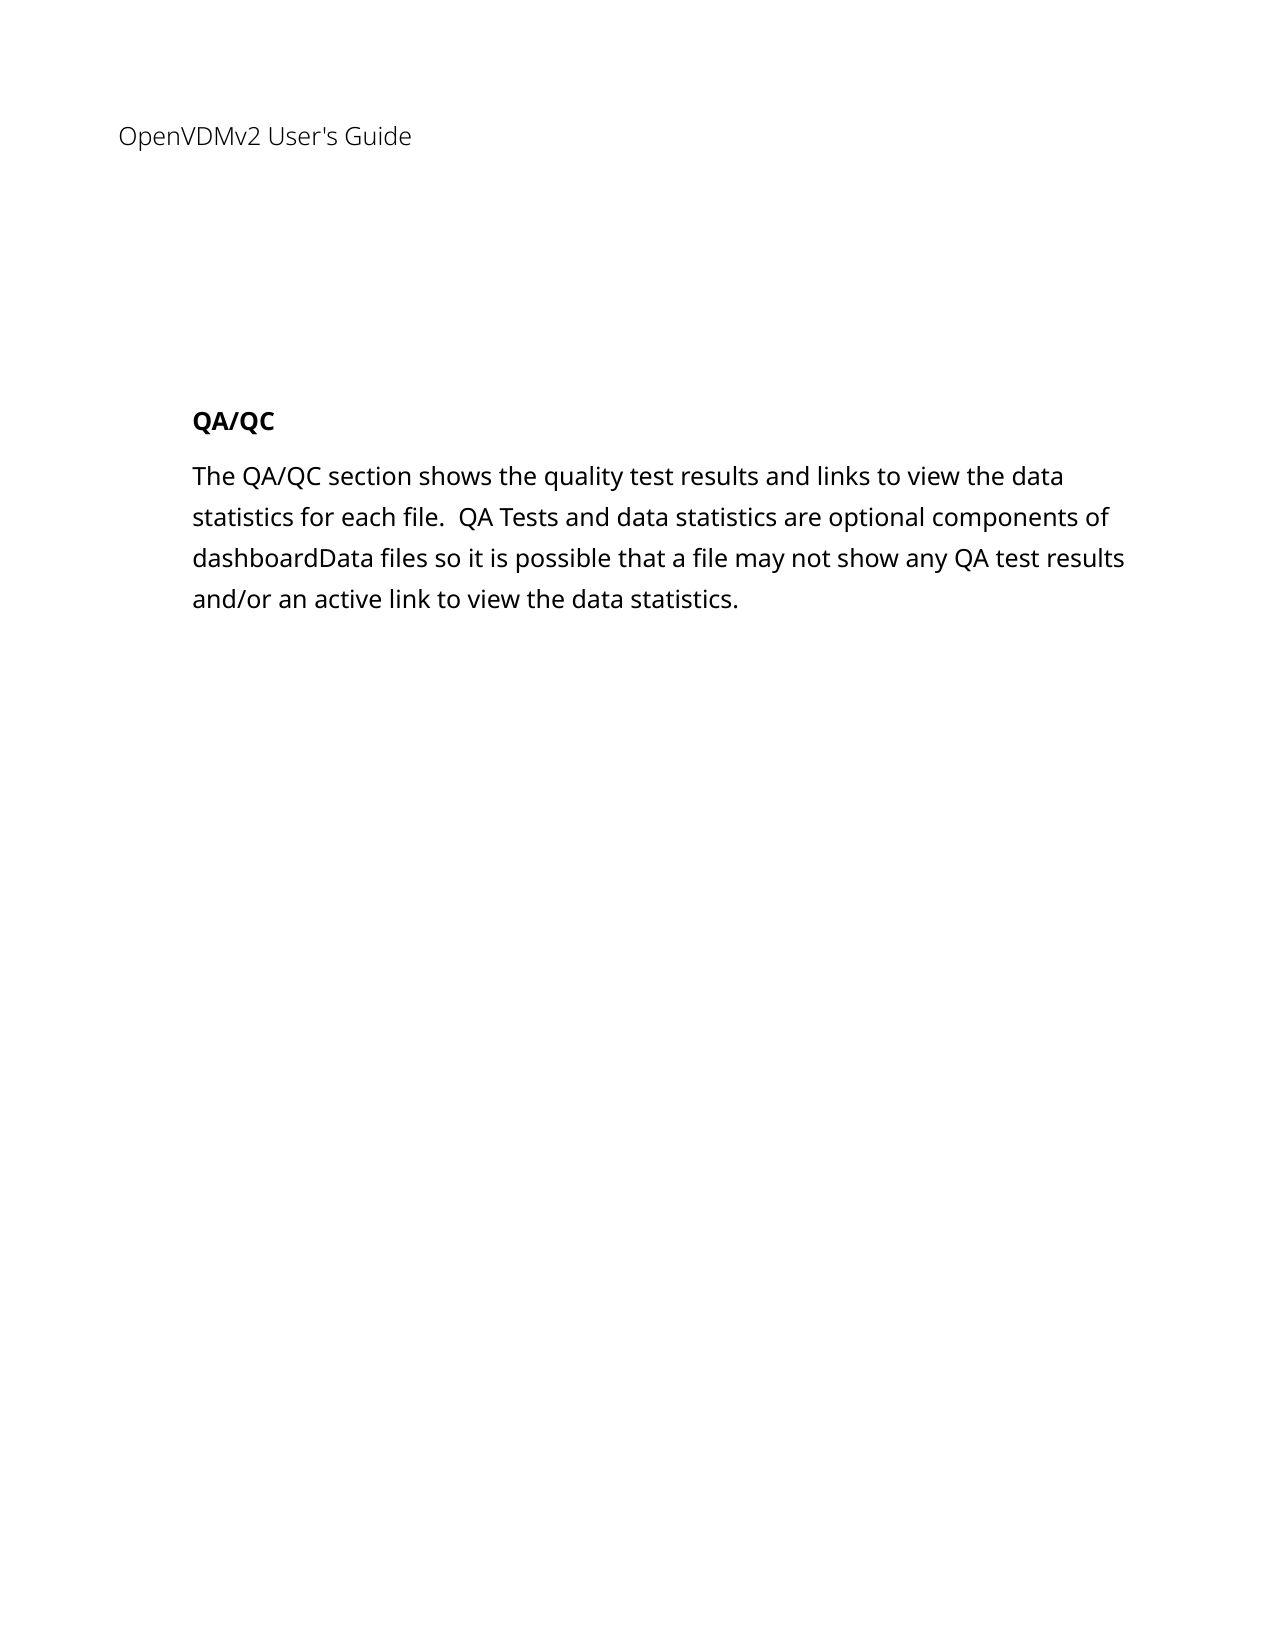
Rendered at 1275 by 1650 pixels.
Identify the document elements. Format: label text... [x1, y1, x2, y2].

text The QA/QC section shows the quality test results and links to view the data statistics for each file. QA Tests and data statistics are optional components of dashboardData files so it is possible that a file may not show any QA test results and/or an active link to view the data statistics. [192, 459, 1157, 615]
text QA/QC [192, 403, 1157, 437]
